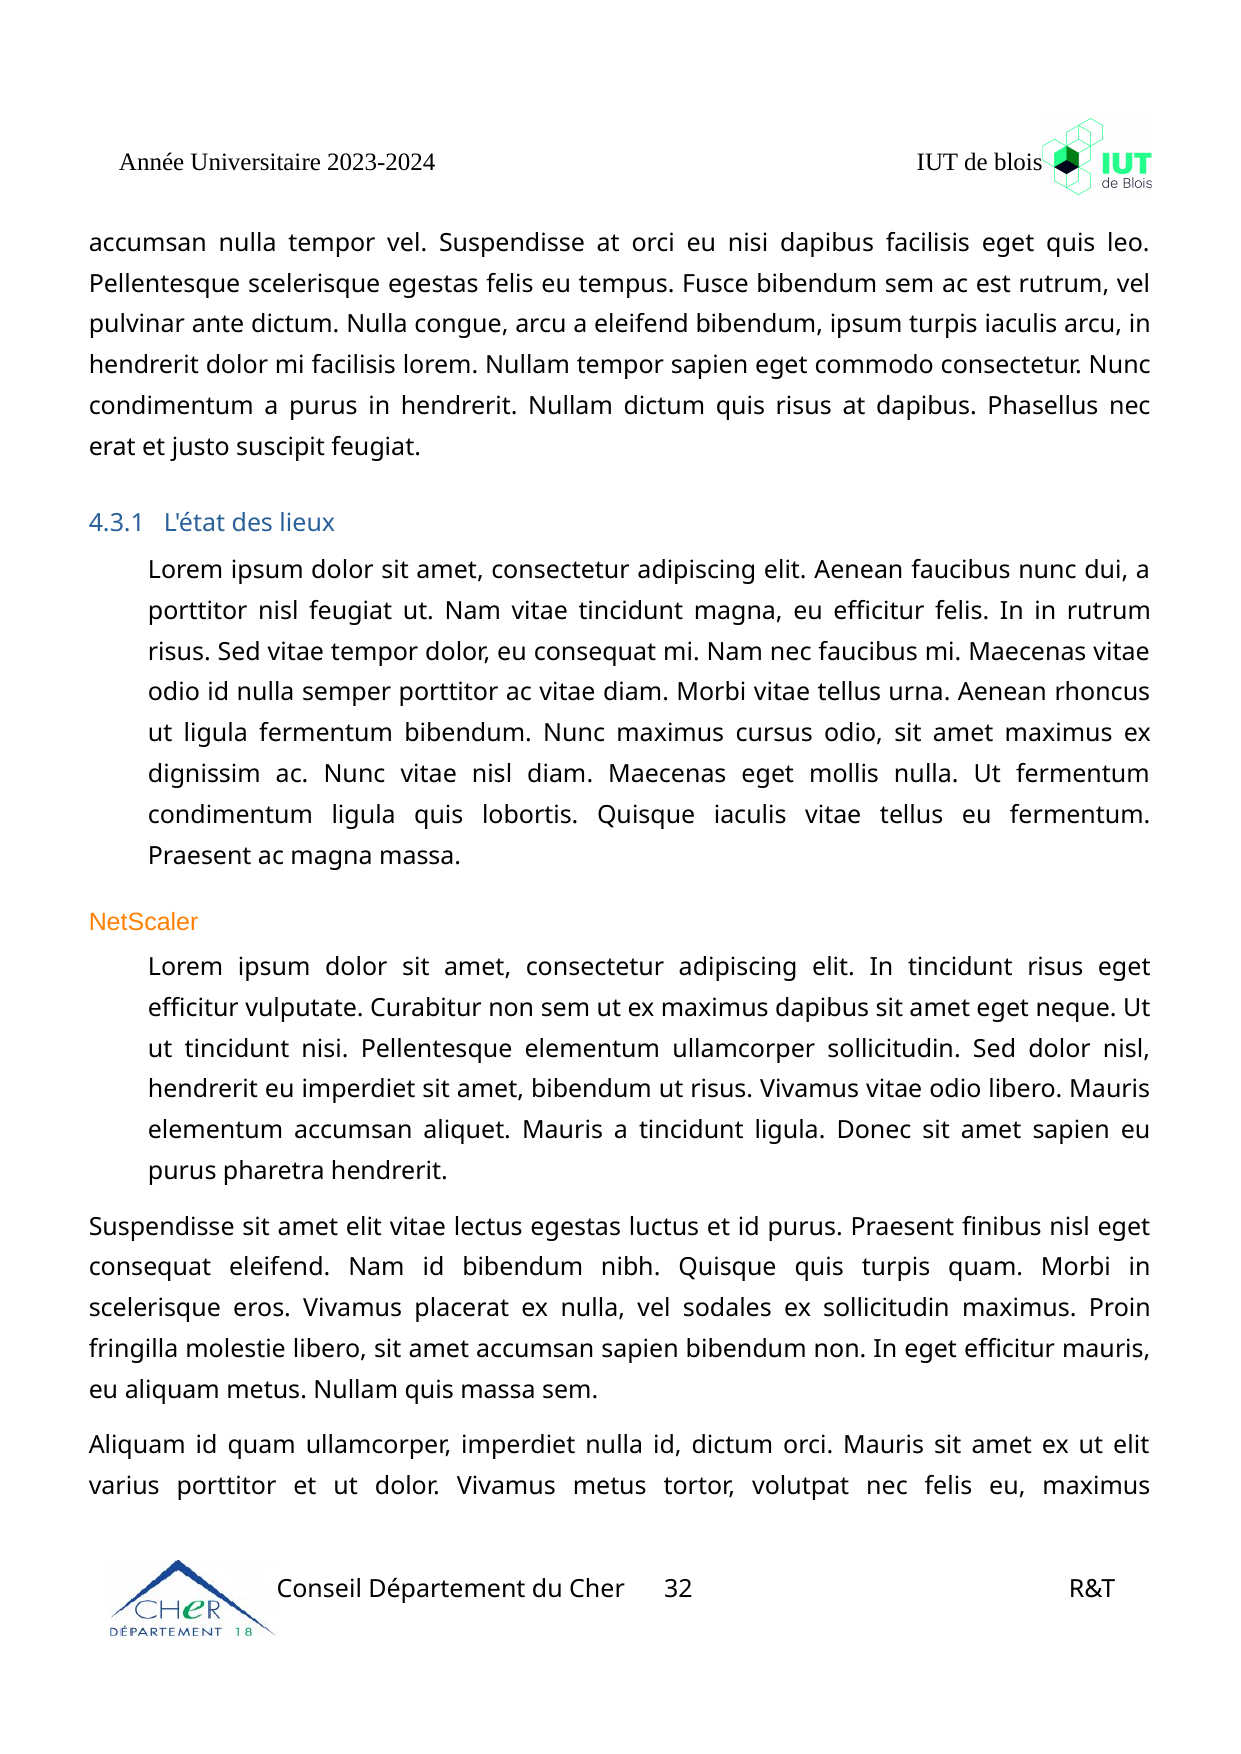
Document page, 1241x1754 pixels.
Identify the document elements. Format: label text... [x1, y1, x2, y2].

picture [110, 1560, 277, 1636]
text accumsan nulla tempor vel. Suspendisse at orci eu nisi dapibus facilisis eget quis leo. Pellentesque scelerisque egestas felis eu tempus. Fusce bibendum sem ac est rutrum, vel pulvinar ante dictum. Nulla congue, arcu a eleifend bibendum, ipsum turpis iaculis arcu, in hendrerit dolor mi facilisis lorem. Nullam tempor sapien eget commodo consectetur. Nunc condimentum a purus in hendrerit. Nullam dictum quis risus at dapibus. Phasellus nec erat et justo suscipit feugiat. [88, 224, 1152, 463]
subtitle L'état des lieux [88, 505, 1033, 539]
text Lorem ipsum dolor sit amet, consectetur adipiscing elit. In tincidunt risus eget efficitur vulputate. Curabitur non sem ut ex maximus dapibus sit amet eget neque. Ut ut tincidunt nisi. Pellentesque elementum ullamcorper sollicitudin. Sed dolor nisl, hendrerit eu imperdiet sit amet, bibendum ut risus. Vivamus vitae odio libero. Mauris elementum accumsan aliquet. Mauris a tincidunt ligula. Donec sit amet sapien eu purus pharetra hendrerit. [148, 948, 1152, 1187]
text Aliquam id quam ullamcorper, imperdiet nulla id, dictum orci. Mauris sit amet ex ut elit varius porttitor et ut dolor. Vivamus metus tortor, volutpat nec felis eu, maximus [88, 1427, 1152, 1502]
subtitle NetScaler [88, 907, 1152, 936]
text Suspendisse sit amet elit vitae lectus egestas luctus et id purus. Praesent finibus nisl eget consequat eleifend. Nam id bibendum nibh. Quisque quis turpis quam. Morbi in scelerisque eros. Vivamus placerat ex nulla, vel sodales ex sollicitudin maximus. Proin fringilla molestie libero, sit amet accumsan sapien bibendum non. In eget efficitur mauris, eu aliquam metus. Nullam quis massa sem. [88, 1208, 1152, 1406]
picture [1042, 118, 1152, 195]
text Lorem ipsum dolor sit amet, consectetur adipiscing elit. Aenean faucibus nunc dui, a porttitor nisl feugiat ut. Nam vitae tincidunt magna, eu efficitur felis. In in rutrum risus. Sed vitae tempor dolor, eu consequat mi. Nam nec faucibus mi. Maecenas vitae odio id nulla semper porttitor ac vitae diam. Morbi vitae tellus urna. Aenean rhoncus ut ligula fermentum bibendum. Nunc maximus cursus odio, sit amet maximus ex dignissim ac. Nunc vitae nisl diam. Maecenas eget mollis nulla. Ut fermentum condimentum ligula quis lobortis. Quisque iaculis vitae tellus eu fermentum. Praesent ac magna massa. [148, 551, 1152, 871]
